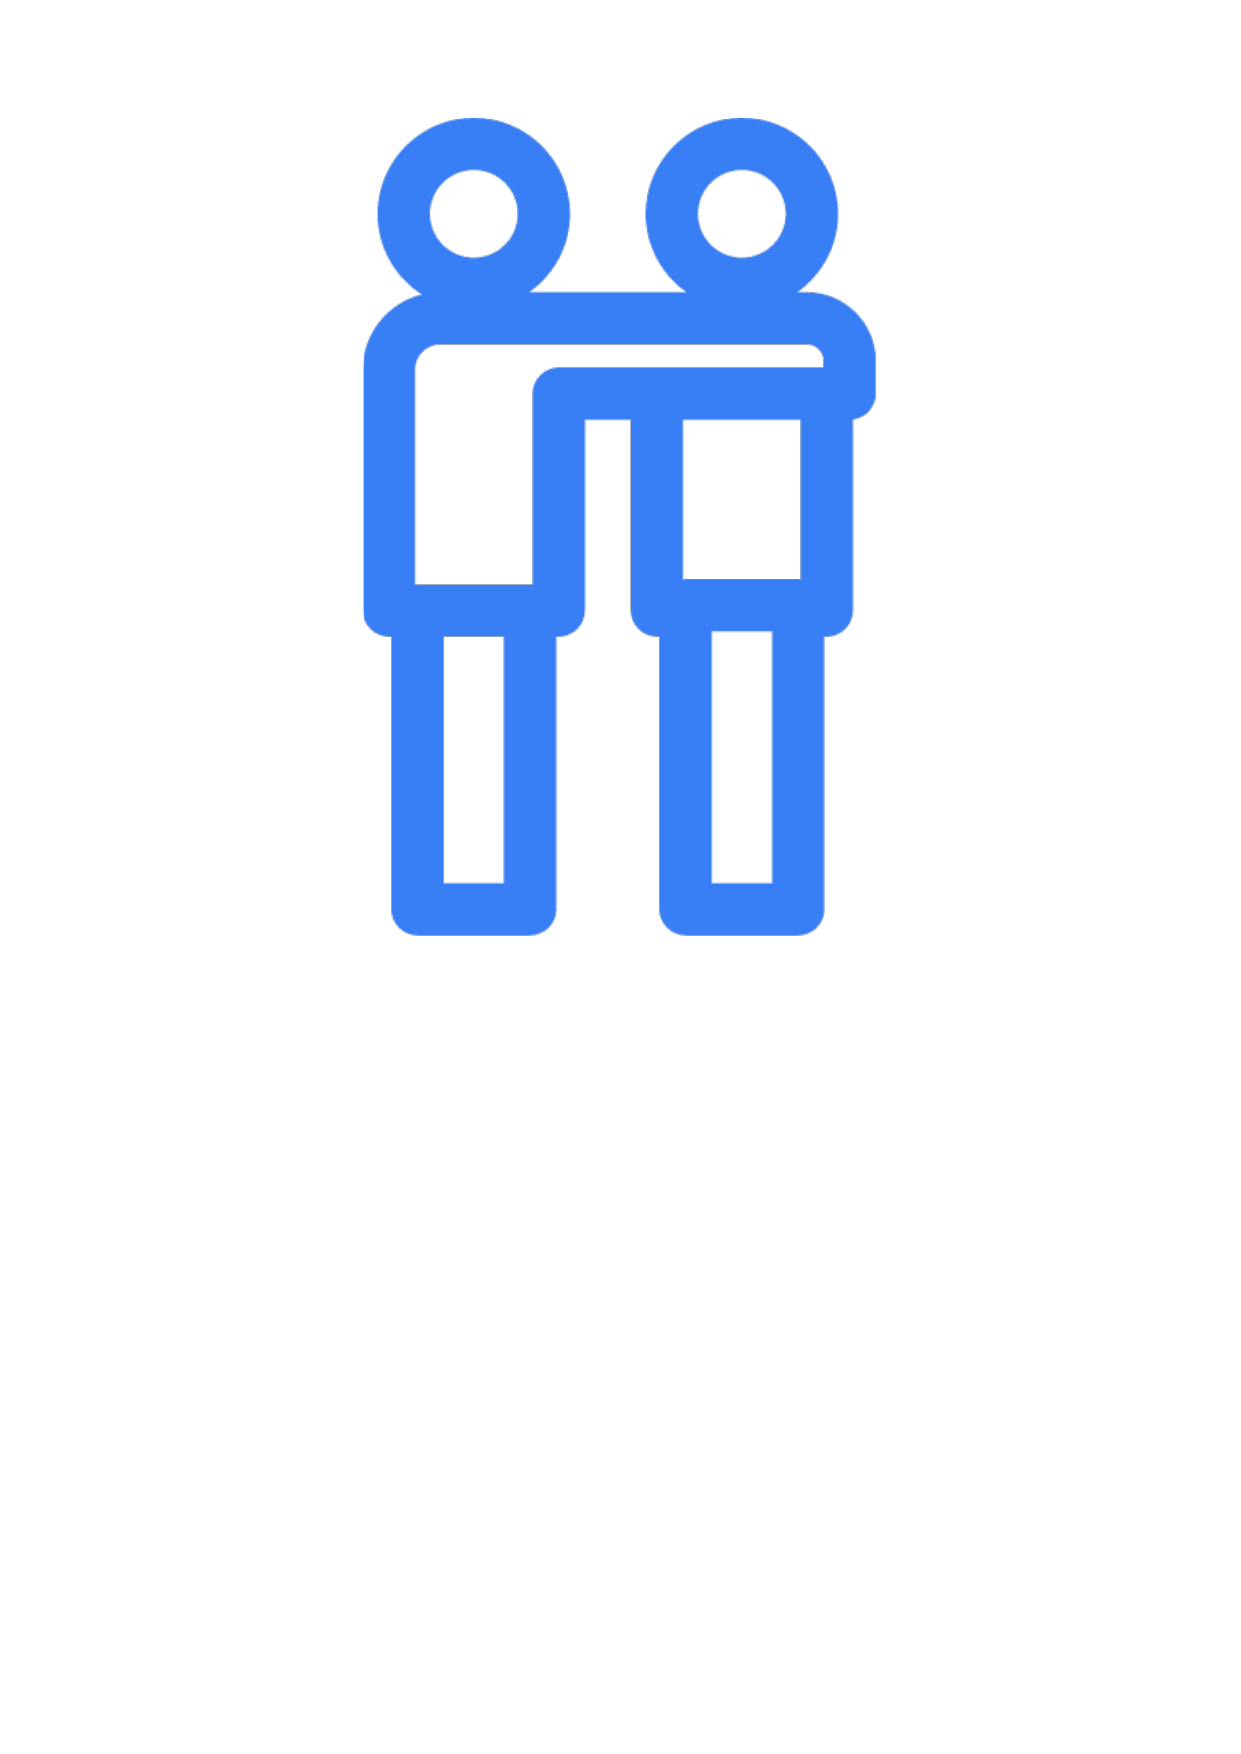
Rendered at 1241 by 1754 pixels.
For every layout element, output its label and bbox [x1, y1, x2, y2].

picture [363, 118, 877, 937]
